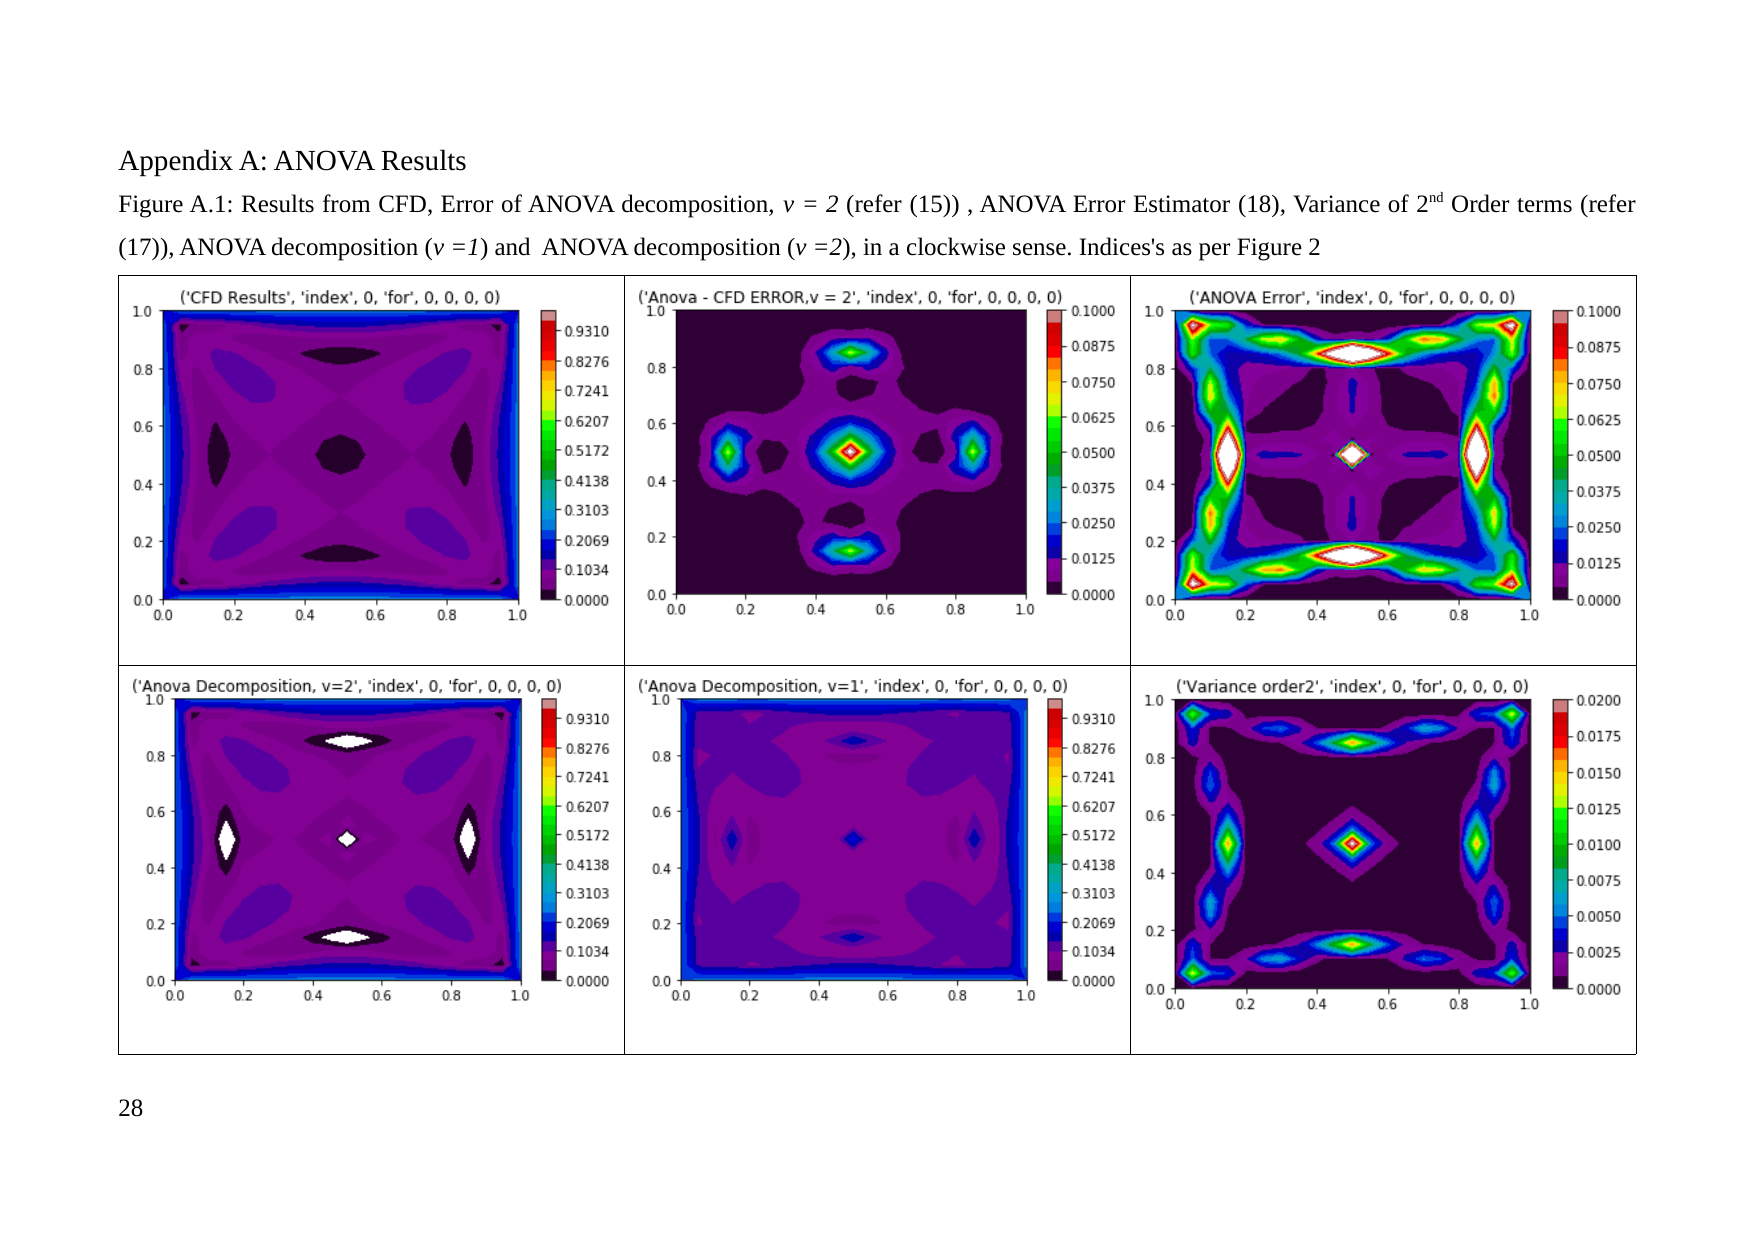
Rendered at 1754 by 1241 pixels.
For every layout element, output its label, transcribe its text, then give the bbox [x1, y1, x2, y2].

picture [629, 281, 1125, 625]
table_header [625, 276, 1130, 665]
table_cell [119, 666, 624, 1054]
text Figure A.1: Results from CFD, Error of ANOVA decomposition, v = 2 (refer (15)) , ANOVA Error Estimator (18), Variance of 2nd Order terms (refer (17)), ANOVA decomposition (v =1) and ANOVA decomposition (v =2), in a clockwise sense. Indices's as per Figure 2 [118, 189, 1636, 261]
picture [123, 670, 619, 1011]
table_header [119, 276, 624, 665]
picture [629, 670, 1125, 1011]
picture [1135, 281, 1631, 631]
table_cell [1131, 666, 1636, 1054]
table_cell [625, 666, 1130, 1054]
picture [1135, 670, 1631, 1020]
table_header [1131, 276, 1636, 665]
picture [123, 281, 619, 631]
subtitle Appendix A: ANOVA Results [118, 143, 1636, 177]
